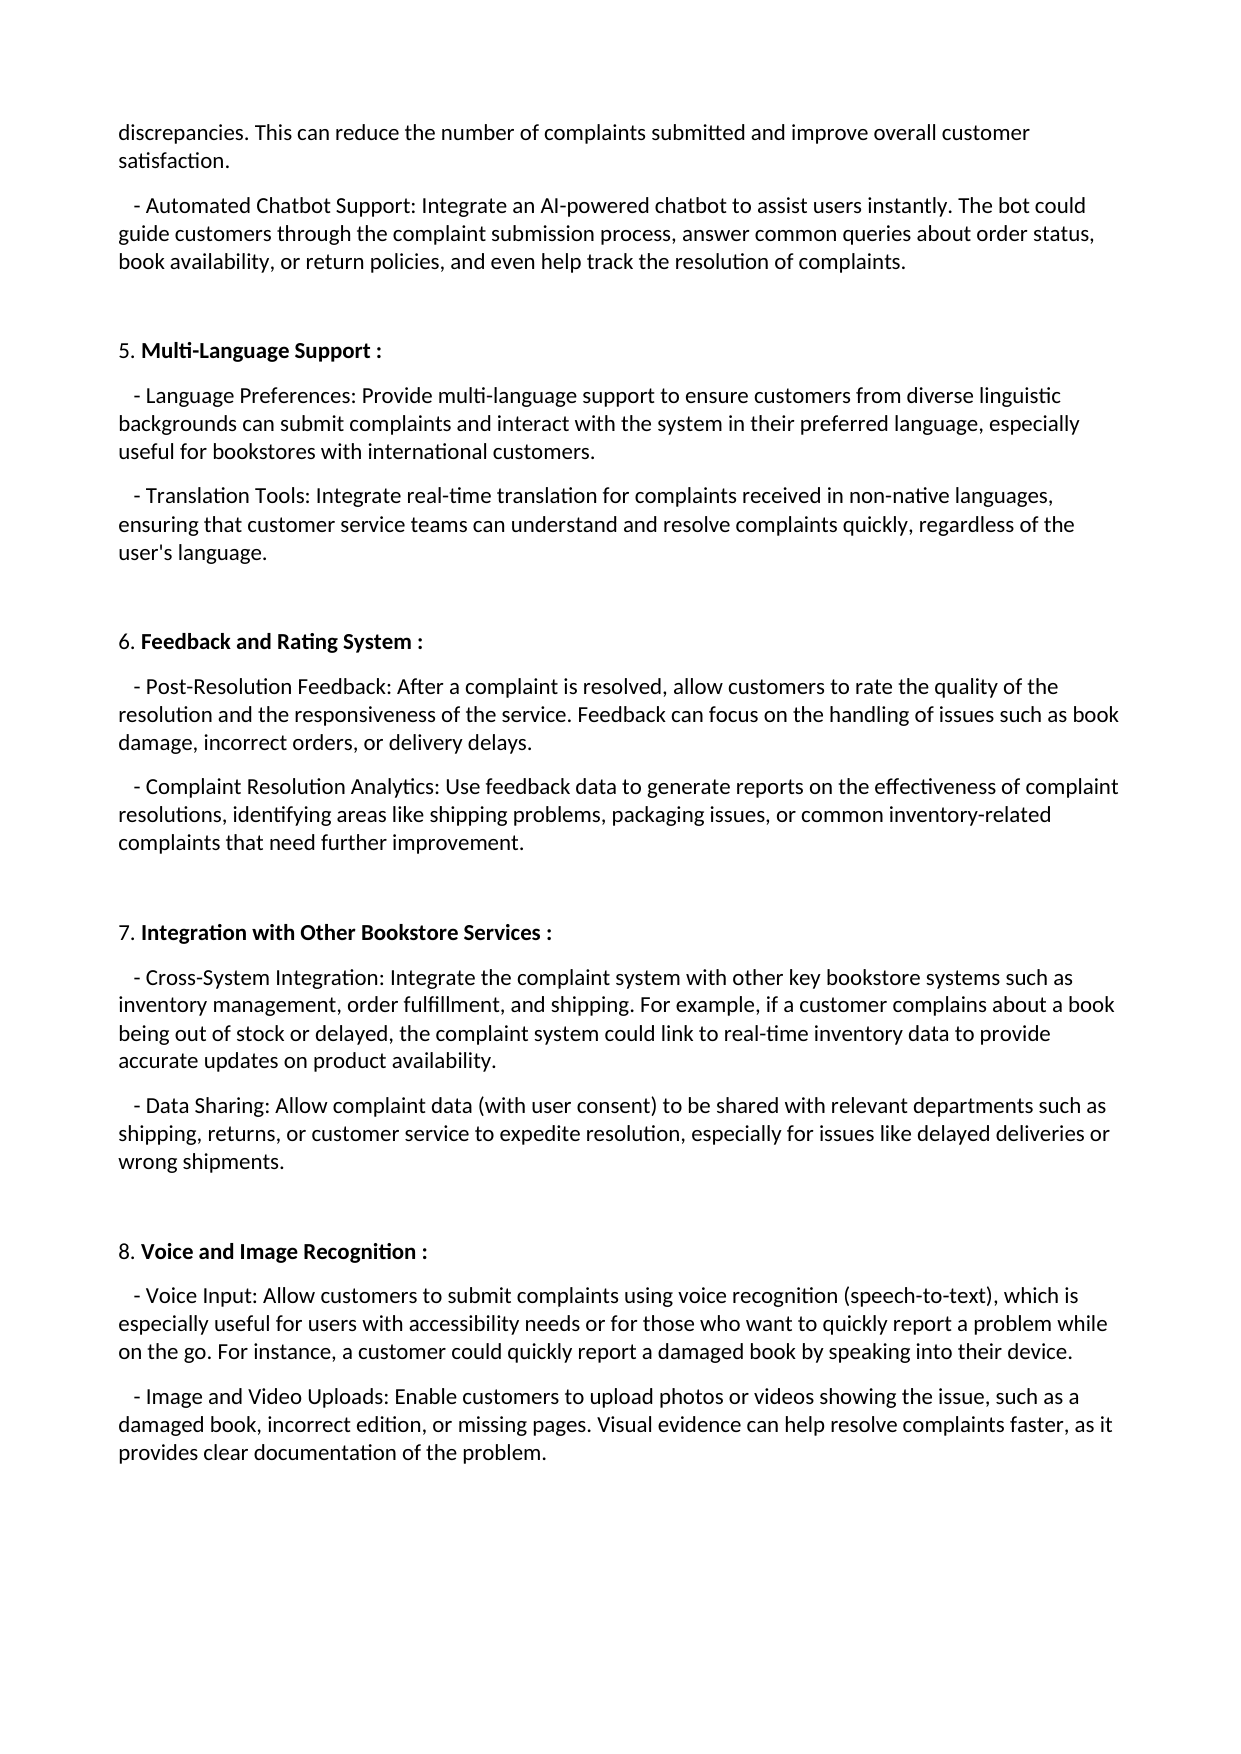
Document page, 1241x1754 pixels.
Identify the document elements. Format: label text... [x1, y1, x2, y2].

text - Post-Resolution Feedback: After a complaint is resolved, allow customers to rate the quality of the resolution and the responsiveness of the service. Feedback can focus on the handling of issues such as book damage, incorrect orders, or delivery delays. [118, 672, 1122, 756]
text - Automated Chatbot Support: Integrate an AI-powered chatbot to assist users instantly. The bot could guide customers through the complaint submission process, answer common queries about order status, book availability, or return policies, and even help track the resolution of complaints. [118, 191, 1122, 275]
text - Complaint Resolution Analytics: Use feedback data to generate reports on the effectiveness of complaint resolutions, identifying areas like shipping problems, packaging issues, or common inventory-related complaints that need further improvement. [118, 772, 1122, 857]
text - Data Sharing: Allow complaint data (with user consent) to be shared with relevant departments such as shipping, returns, or customer service to expedite resolution, especially for issues like delayed deliveries or wrong shipments. [118, 1091, 1122, 1175]
text discrepancies. This can reduce the number of complaints submitted and improve overall customer satisfaction. [118, 118, 1122, 174]
text - Voice Input: Allow customers to submit complaints using voice recognition (speech-to-text), which is especially useful for users with accessibility needs or for those who want to quickly report a problem while on the go. For instance, a customer could quickly report a damaged book by speaking into their device. [118, 1281, 1122, 1366]
text 6. Feedback and Rating System : [118, 627, 1122, 655]
text - Cross-System Integration: Integrate the complaint system with other key bookstore systems such as inventory management, order fulfillment, and shipping. For example, if a customer complains about a book being out of stock or delayed, the complaint system could link to real-time inventory data to provide accurate updates on product availability. [118, 963, 1122, 1075]
text - Translation Tools: Integrate real-time translation for complaints received in non-native languages, ensuring that customer service teams can understand and resolve complaints quickly, regardless of the user's language. [118, 482, 1122, 566]
text - Language Preferences: Provide multi-language support to ensure customers from diverse linguistic backgrounds can submit complaints and interact with the system in their preferred language, especially useful for bookstores with international customers. [118, 381, 1122, 465]
text 5. Multi-Language Support : [118, 336, 1122, 364]
text 7. Integration with Other Bookstore Services : [118, 918, 1122, 946]
text 8. Voice and Image Recognition : [118, 1237, 1122, 1265]
text - Image and Video Uploads: Enable customers to upload photos or videos showing the issue, such as a damaged book, incorrect edition, or missing pages. Visual evidence can help resolve complaints faster, as it provides clear documentation of the problem. [118, 1382, 1122, 1466]
